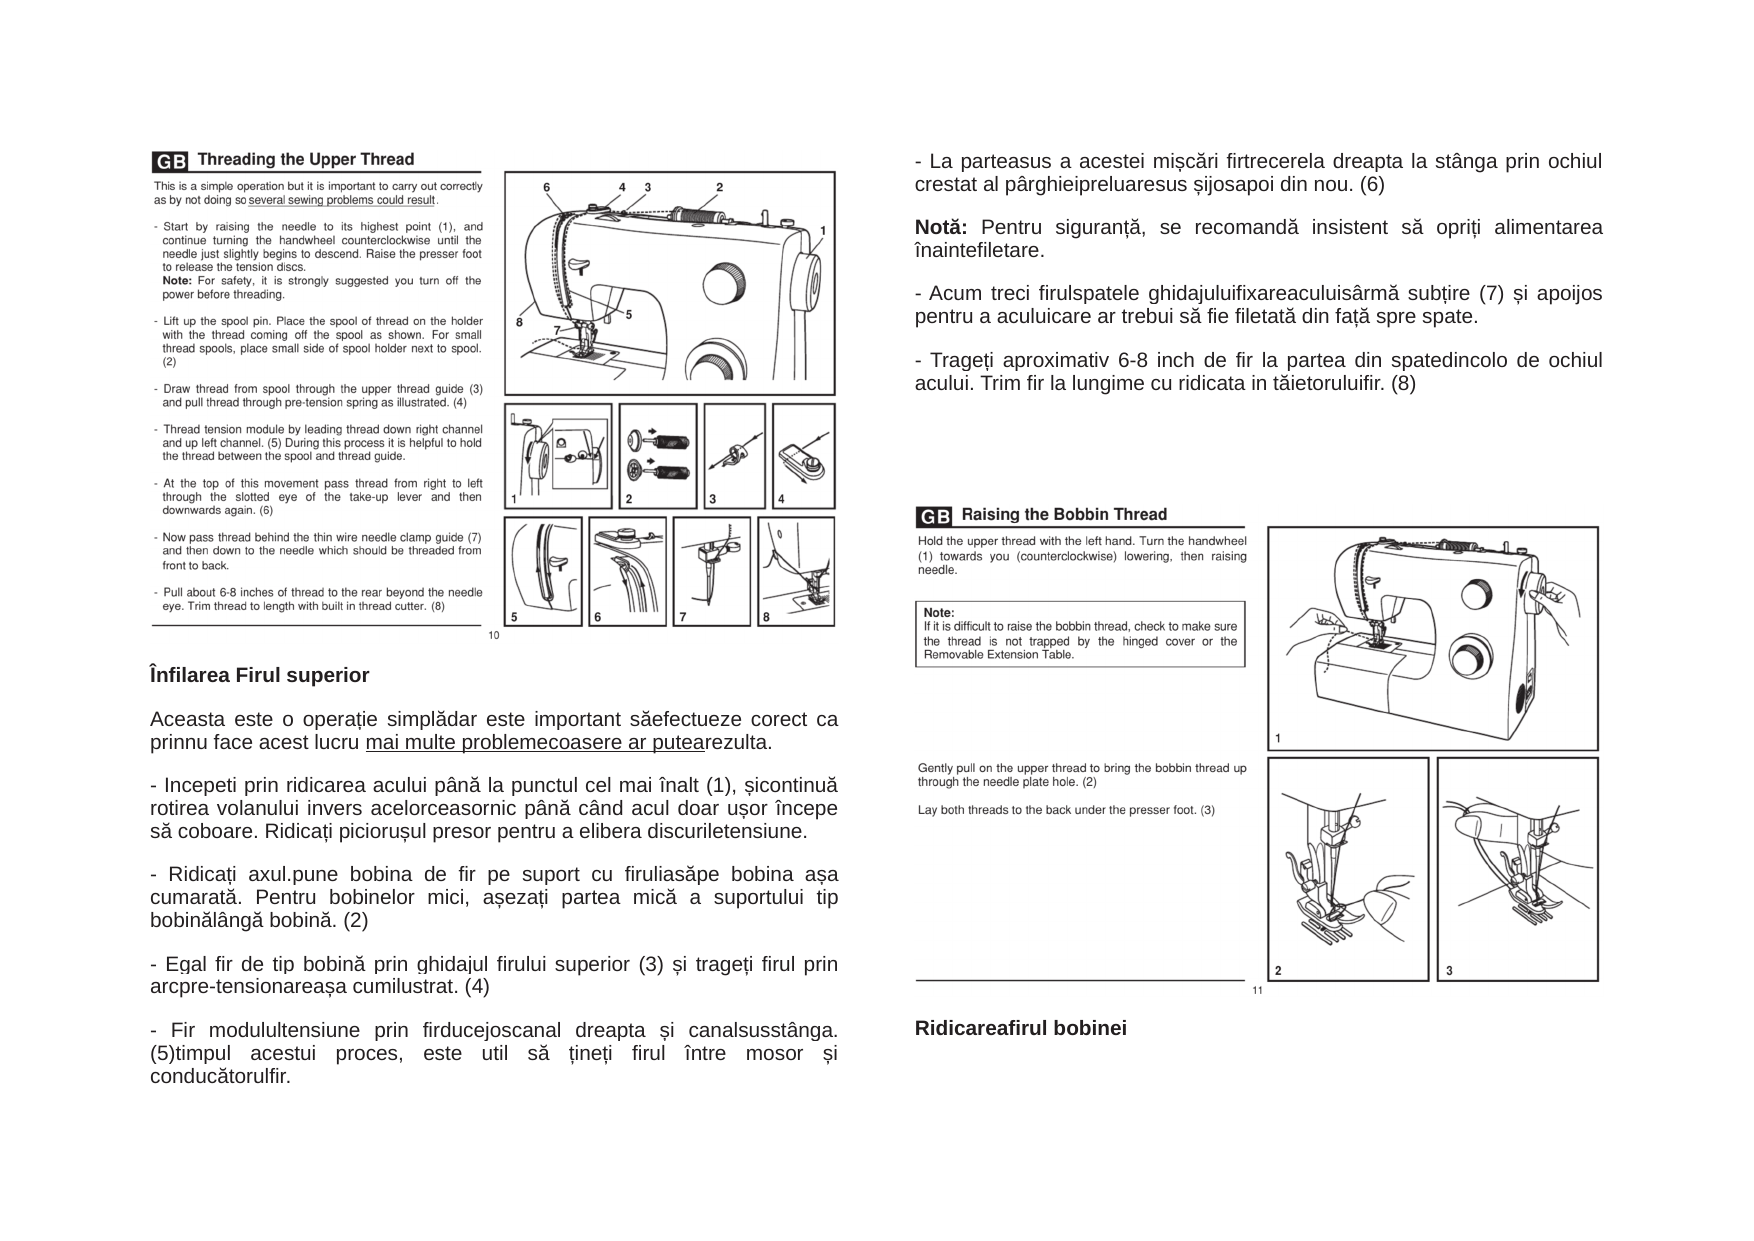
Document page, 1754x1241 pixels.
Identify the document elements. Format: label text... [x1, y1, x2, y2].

text - Ridicați axul.pune bobina de fir pe suport cu firuliasăpe bobina așa cumarată. Pentru bobinelor mici, așezați partea mică a suportului tip bobinălângă bobină. (2) [150, 864, 839, 932]
text - Trageți aproximativ 6-8 inch de fir la partea din spatedincolo de ochiul acului. Trim fir la lungime cu ridicata in tăietoruluifir. (8) [914, 349, 1604, 394]
text Aceasta este o operație simplădar este important săefectueze corect ca prinnu face acest lucru mai multe problemecoasere ar putearezulta. [150, 708, 839, 754]
text - La parteasus a acestei mișcări firtrecerela dreapta la stânga prin ochiul crestat al pârghieipreluaresus șijosapoi din nou. (6) [914, 150, 1604, 196]
picture [150, 150, 839, 644]
text Notă: Pentru siguranță, se recomandă insistent să opriți alimentarea înaintefiletare. [914, 216, 1604, 262]
picture [914, 504, 1604, 997]
text - Incepeti prin ridicarea acului până la punctul cel mai înalt (1), șicontinuă rotirea volanului invers acelorceasornic până când acul doar ușor începe să coboare. Ridicați piciorușul presor pentru a elibera discuriletensiune. [150, 774, 839, 843]
text - Fir modulultensiune prin firducejoscanal dreapta și canalsusstânga. (5)timpul acestui proces, este util să țineți firul între mosor și conducătorulfir. [150, 1019, 839, 1087]
text Ridicareafirul bobinei [914, 1017, 1604, 1040]
text Înfilarea Firul superior [150, 664, 839, 687]
text RO [914, 461, 1604, 484]
text - Acum treci firulspatele ghidajuluifixareaculuisârmă subțire (7) și apoijos pentru a aculuicare ar trebui să fie filetată din față spre spate. [914, 283, 1604, 328]
text - Egal fir de tip bobină prin ghidajul firului superior (3) și trageți firul prin arcpre-tensionareașa cumilustrat. (4) [150, 953, 839, 998]
